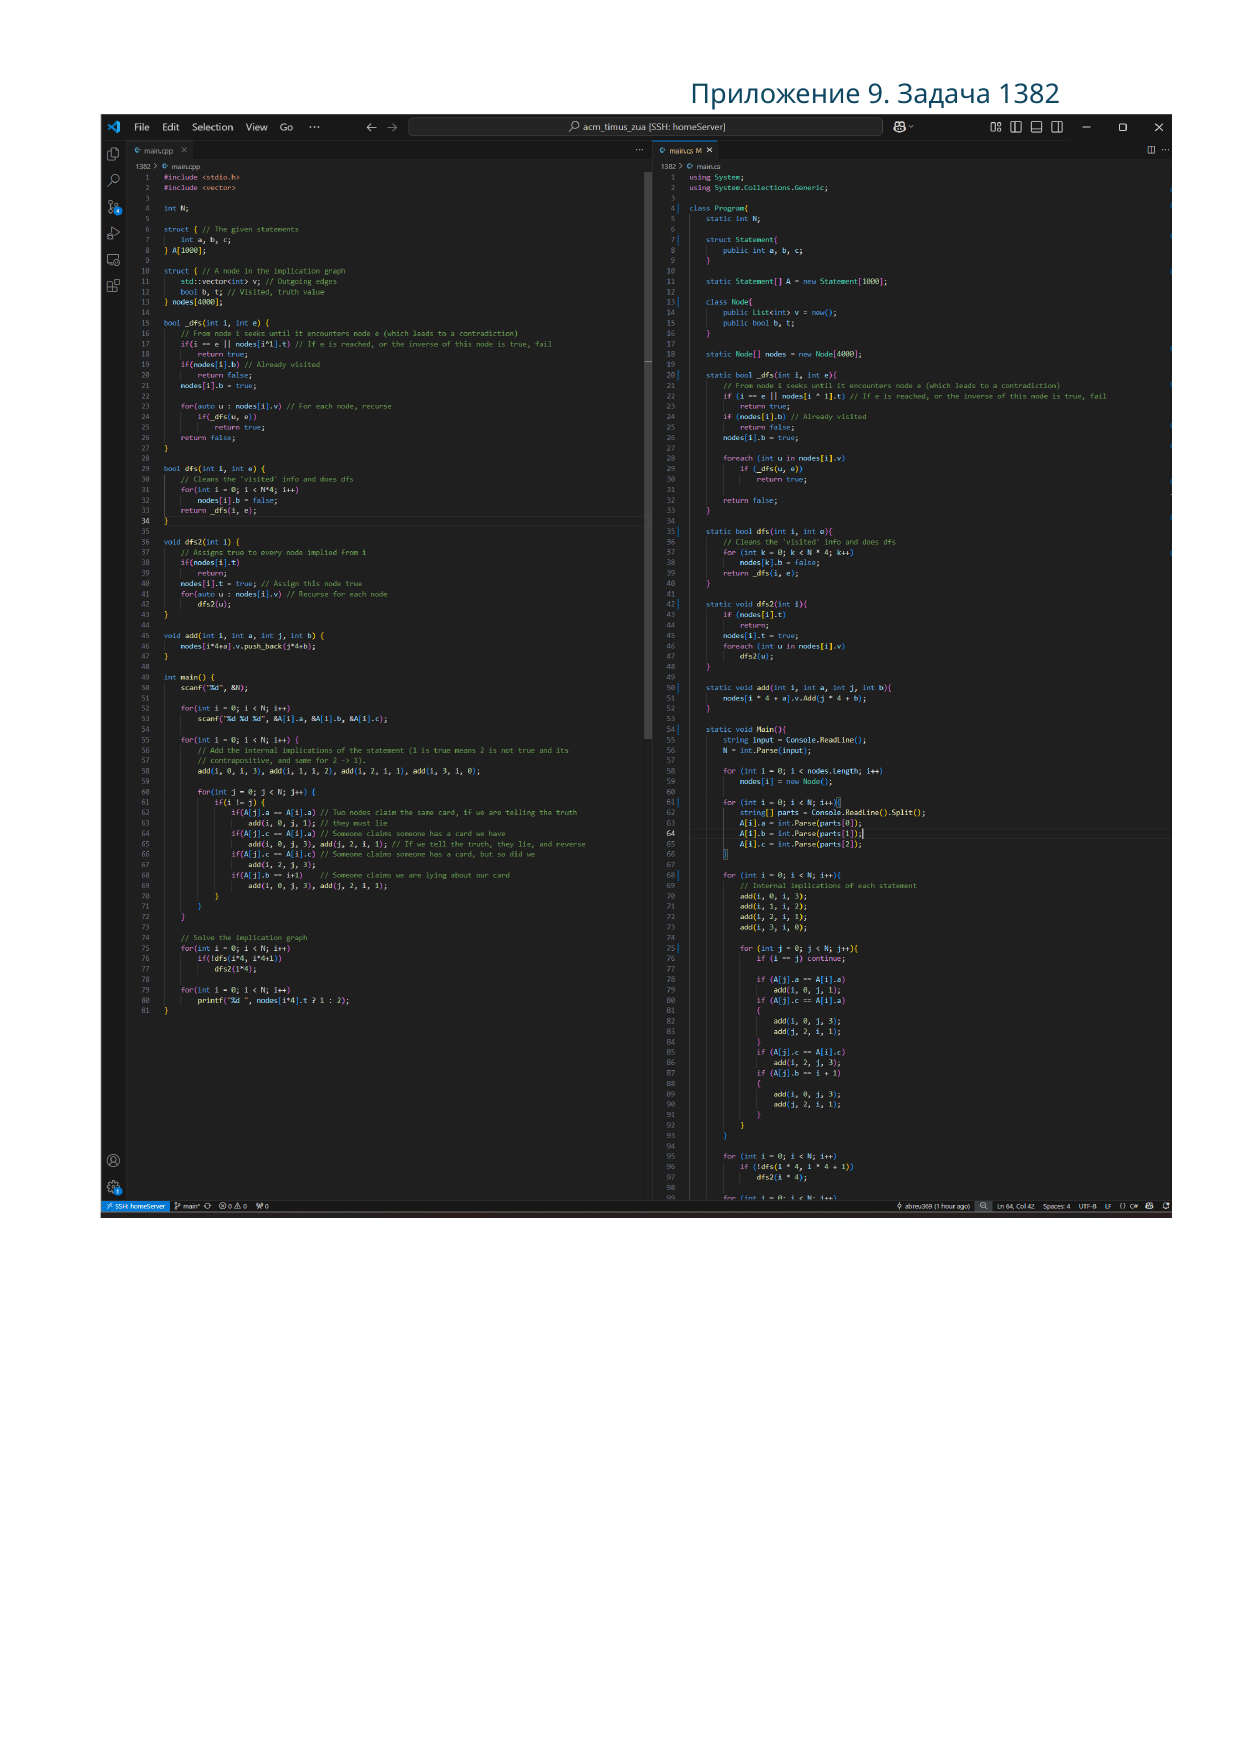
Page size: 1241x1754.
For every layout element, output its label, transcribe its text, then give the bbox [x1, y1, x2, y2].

subtitle Приложение 9. Задача 1382 [186, 75, 1060, 112]
